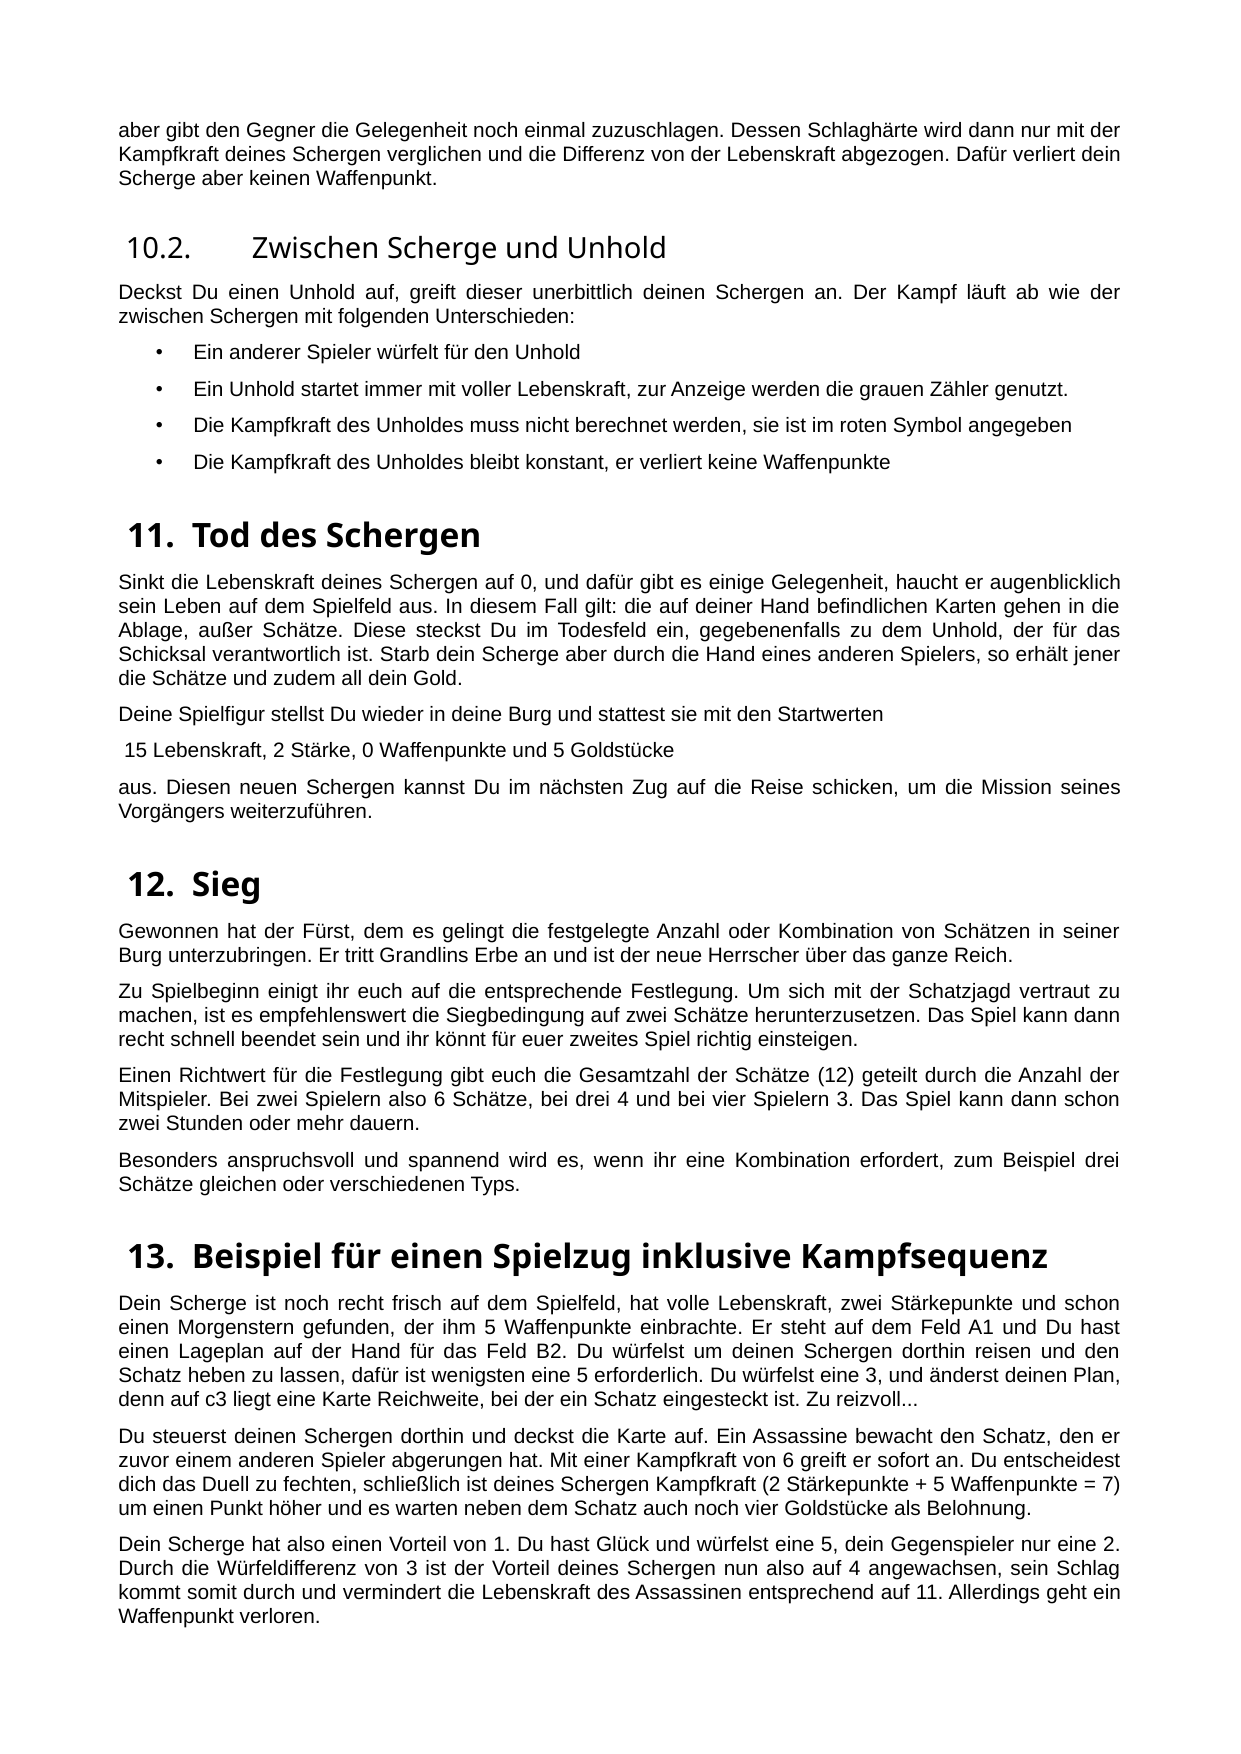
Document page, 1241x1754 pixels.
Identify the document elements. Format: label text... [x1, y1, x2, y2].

text Deine Spielfigur stellst Du wieder in deine Burg und stattest sie mit den Startwerten [118, 702, 1122, 726]
list Die Kampfkraft des Unholdes muss nicht berechnet werden, sie ist im roten Symbol angegeben [156, 413, 1122, 437]
subtitle Tod des Schergen [118, 511, 1122, 557]
subtitle Zwischen Scherge und Unhold [118, 227, 1122, 267]
text Du steuerst deinen Schergen dorthin und deckst die Karte auf. Ein Assassine bewacht den Schatz, den er zuvor einem anderen Spieler abgerungen hat. Mit einer Kampfkraft von 6 greift er sofort an. Du entscheidest dich das Duell zu fechten, schließlich ist deines Schergen Kampfkraft (2 Stärkepunkte + 5 Waffenpunkte = 7) um einen Punkt höher und es warten neben dem Schatz auch noch vier Goldstücke als Belohnung. [118, 1423, 1122, 1519]
list Ein anderer Spieler würfelt für den Unhold [156, 340, 1122, 364]
text aber gibt den Gegner die Gelegenheit noch einmal zuzuschlagen. Dessen Schlaghärte wird dann nur mit der Kampfkraft deines Schergen verglichen und die Differenz von der Lebenskraft abgezogen. Dafür verliert dein Scherge aber keinen Waffenpunkt. [118, 118, 1122, 190]
text Besonders anspruchsvoll und spannend wird es, wenn ihr eine Kombination erfordert, zum Beispiel drei Schätze gleichen oder verschiedenen Typs. [118, 1148, 1122, 1196]
text Deckst Du einen Unhold auf, greift dieser unerbittlich deinen Schergen an. Der Kampf läuft ab wie der zwischen Schergen mit folgenden Unterschieden: [118, 280, 1122, 328]
subtitle Sieg [118, 860, 1122, 906]
text aus. Diesen neuen Schergen kannst Du im nächsten Zug auf die Reise schicken, um die Mission seines Vorgängers weiterzuführen. [118, 775, 1122, 823]
text Sinkt die Lebenskraft deines Schergen auf 0, und dafür gibt es einige Gelegenheit, haucht er augenblicklich sein Leben auf dem Spielfeld aus. In diesem Fall gilt: die auf deiner Hand befindlichen Karten gehen in die Ablage, außer Schätze. Diese steckst Du im Todesfeld ein, gegebenenfalls zu dem Unhold, der für das Schicksal verantwortlich ist. Starb dein Scherge aber durch die Hand eines anderen Spielers, so erhält jener die Schätze und zudem all dein Gold. [118, 569, 1122, 689]
list Ein Unhold startet immer mit voller Lebenskraft, zur Anzeige werden die grauen Zähler genutzt. [156, 377, 1122, 401]
text 15 Lebenskraft, 2 Stärke, 0 Waffenpunkte und 5 Goldstücke [118, 738, 1122, 762]
list Die Kampfkraft des Unholdes bleibt konstant, er verliert keine Waffenpunkte [156, 450, 1122, 474]
text Gewonnen hat der Fürst, dem es gelingt die festgelegte Anzahl oder Kombination von Schätzen in seiner Burg unterzubringen. Er tritt Grandlins Erbe an und ist der neue Herrscher über das ganze Reich. [118, 918, 1122, 966]
subtitle Beispiel für einen Spielzug inklusive Kampfsequenz [118, 1233, 1122, 1279]
text Zu Spielbeginn einigt ihr euch auf die entsprechende Festlegung. Um sich mit der Schatzjagd vertraut zu machen, ist es empfehlenswert die Siegbedingung auf zwei Schätze herunterzusetzen. Das Spiel kann dann recht schnell beendet sein und ihr könnt für euer zweites Spiel richtig einsteigen. [118, 979, 1122, 1051]
text Dein Scherge ist noch recht frisch auf dem Spielfeld, hat volle Lebenskraft, zwei Stärkepunkte und schon einen Morgenstern gefunden, der ihm 5 Waffenpunkte einbrachte. Er steht auf dem Feld A1 und Du hast einen Lageplan auf der Hand für das Feld B2. Du würfelst um deinen Schergen dorthin reisen und den Schatz heben zu lassen, dafür ist wenigsten eine 5 erforderlich. Du würfelst eine 3, und änderst deinen Plan, denn auf c3 liegt eine Karte Reichweite, bei der ein Schatz eingesteckt ist. Zu reizvoll... [118, 1291, 1122, 1411]
text Dein Scherge hat also einen Vorteil von 1. Du hast Glück und würfelst eine 5, dein Gegenspieler nur eine 2. Durch die Würfeldifferenz von 3 ist der Vorteil deines Schergen nun also auf 4 angewachsen, sein Schlag kommt somit durch und vermindert die Lebenskraft des Assassinen entsprechend auf 11. Allerdings geht ein Waffenpunkt verloren. [118, 1532, 1122, 1628]
text Einen Richtwert für die Festlegung gibt euch die Gesamtzahl der Schätze (12) geteilt durch die Anzahl der Mitspieler. Bei zwei Spielern also 6 Schätze, bei drei 4 und bei vier Spielern 3. Das Spiel kann dann schon zwei Stunden oder mehr dauern. [118, 1063, 1122, 1135]
